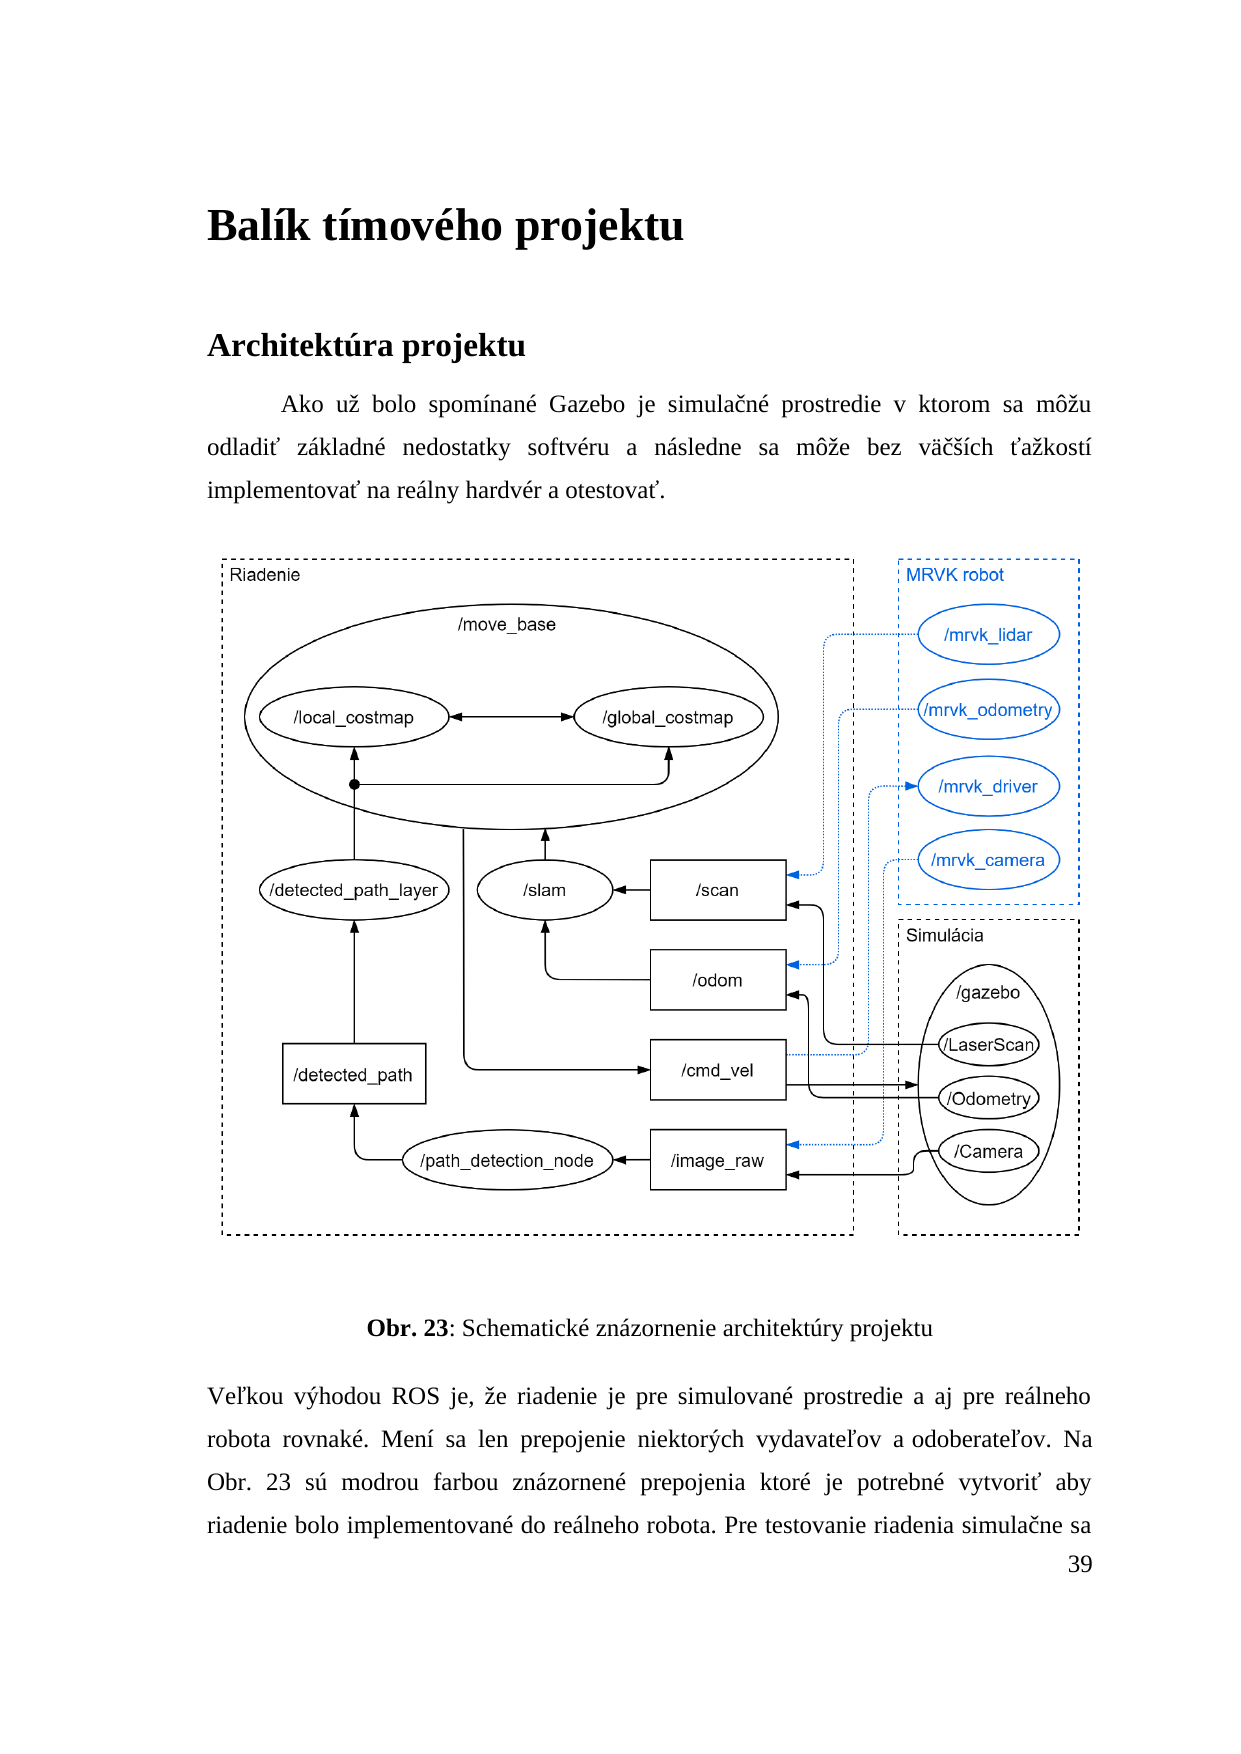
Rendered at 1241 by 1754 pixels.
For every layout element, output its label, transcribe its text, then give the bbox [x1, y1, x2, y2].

text Veľkou výhodou ROS je, že riadenie je pre simulované prostredie a aj pre reálneho robota rovnaké. Mení sa len prepojenie niektorých vydavateľov a odoberateľov. Na Obr. 23 sú modrou farbou znázornené prepojenia ktoré je potrebné vytvoriť aby riadenie bolo implementované do reálneho robota. Pre testovanie riadenia simulačne sa [207, 1381, 1092, 1539]
subtitle Architektúra projektu [207, 325, 1092, 364]
text Obr. 23: Schematické znázornenie architektúry projektu [207, 1313, 1092, 1342]
subtitle Balík tímového projektu [207, 198, 1092, 250]
text Ako už bolo spomínané Gazebo je simulačné prostredie v ktorom sa môžu odladiť základné nedostatky softvéru a následne sa môže bez väčších ťažkostí implementovať na reálny hardvér a otestovať. [207, 389, 1092, 504]
